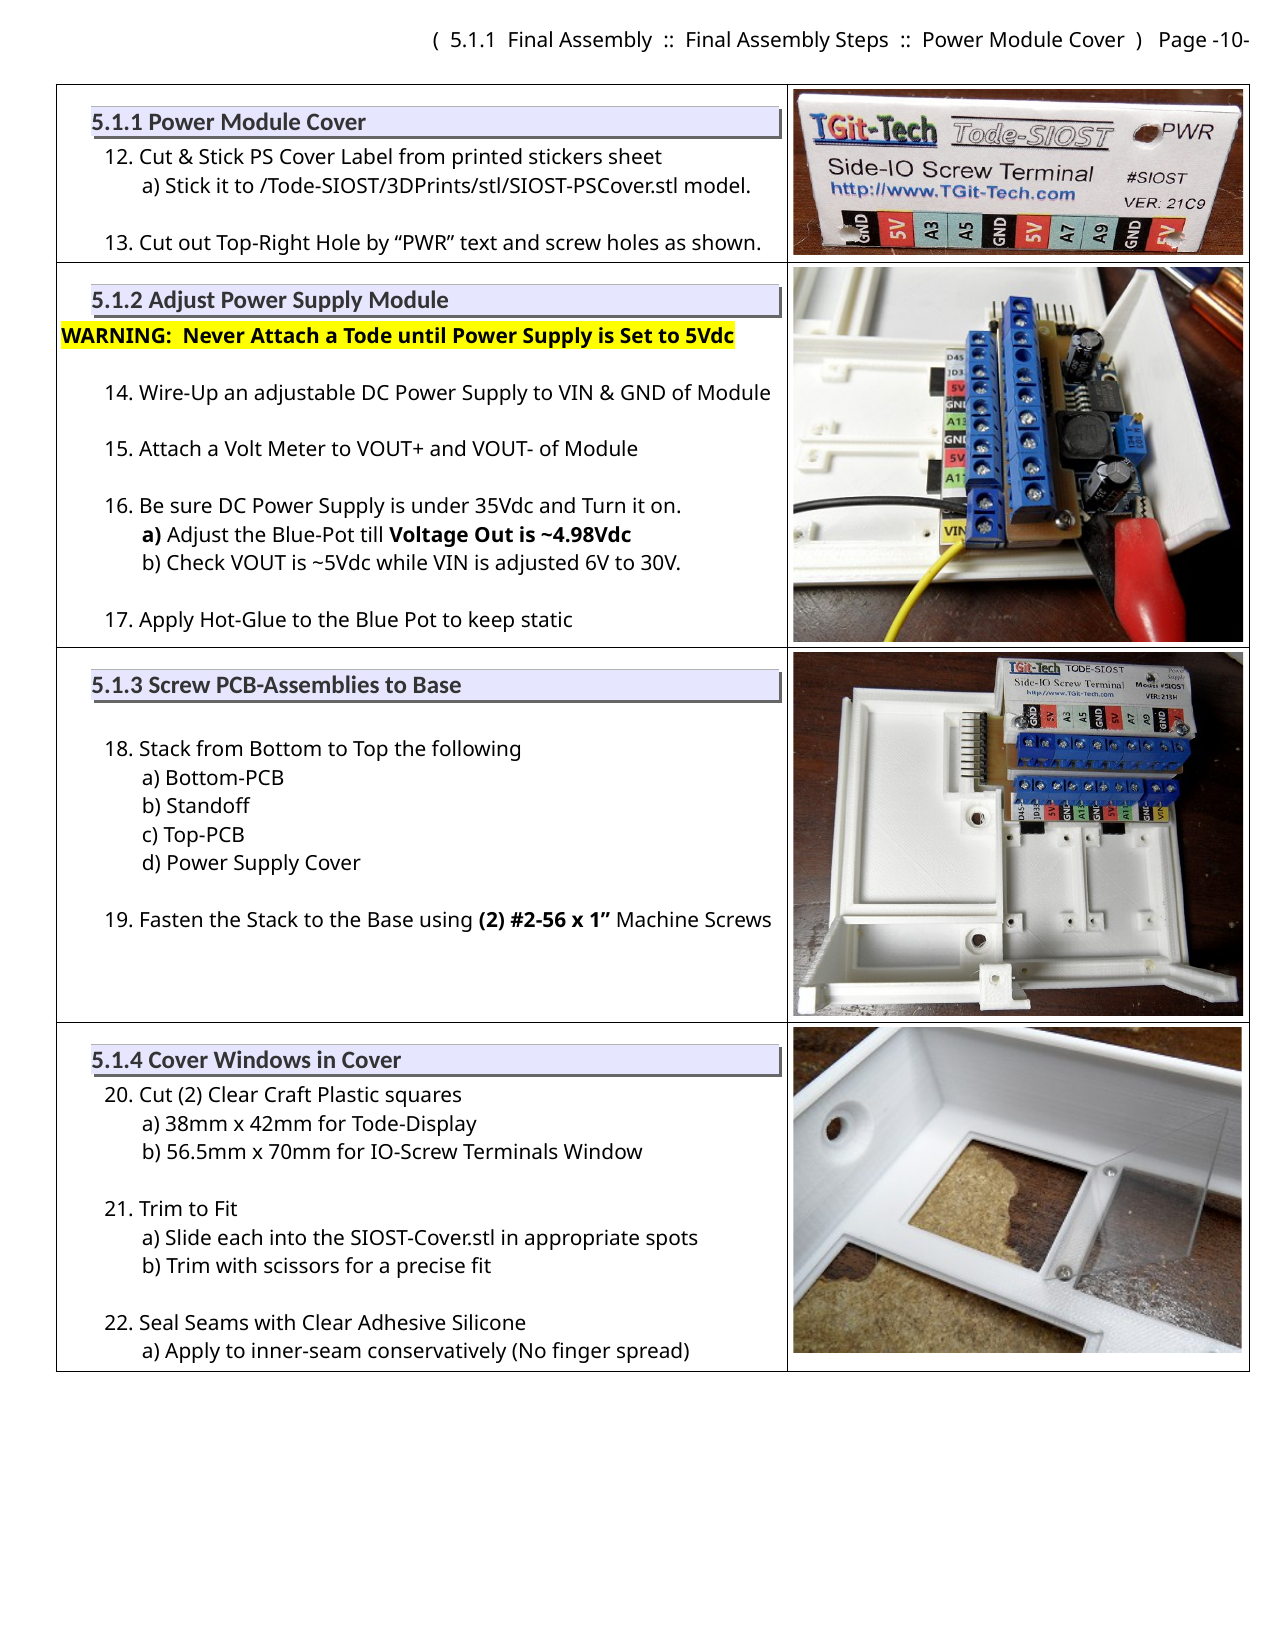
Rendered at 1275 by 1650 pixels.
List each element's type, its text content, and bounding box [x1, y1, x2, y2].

picture [793, 652, 1244, 1016]
picture [793, 1027, 1242, 1353]
table_cell [788, 263, 1249, 647]
table_cell Screw PCB-Assemblies to Base Stack from Bottom to Top the following Bottom-PCB Standoff Top-PCB Power Supply Cover Fasten the Stack to the Base using (2) #2-56 x 1” Machine Screws [57, 648, 787, 1022]
table_header Power Module Cover Cut & Stick PS Cover Label from printed stickers sheet Stick it to /Tode-SIOST/3DPrints/stl/SIOST-PSCover.stl model. Cut out Top-Right Hole by “PWR” text and screw holes as shown. [57, 85, 787, 262]
table_cell [788, 648, 1249, 1022]
table_cell Adjust Power Supply Module WARNING: Never Attach a Tode until Power Supply is Set to 5Vdc Wire-Up an adjustable DC Power Supply to VIN & GND of Module Attach a Volt Meter to VOUT+ and VOUT- of Module Be sure DC Power Supply is under 35Vdc and Turn it on. Adjust the Blue-Pot till Voltage Out is ~4.98Vdc Check VOUT is ~5Vdc while VIN is adjusted 6V to 30V. Apply Hot-Glue to the Blue Pot to keep static [57, 263, 787, 647]
table_cell Cover Windows in Cover Cut (2) Clear Craft Plastic squares 38mm x 42mm for Tode-Display 56.5mm x 70mm for IO-Screw Terminals Window Trim to Fit Slide each into the SIOST-Cover.stl in appropriate spots Trim with scissors for a precise fit Seal Seams with Clear Adhesive Silicone Apply to inner-seam conservatively (No finger spread) [57, 1023, 787, 1371]
table_cell [788, 1023, 1249, 1371]
table_header [788, 85, 1249, 262]
picture [793, 89, 1244, 255]
picture [793, 267, 1244, 642]
